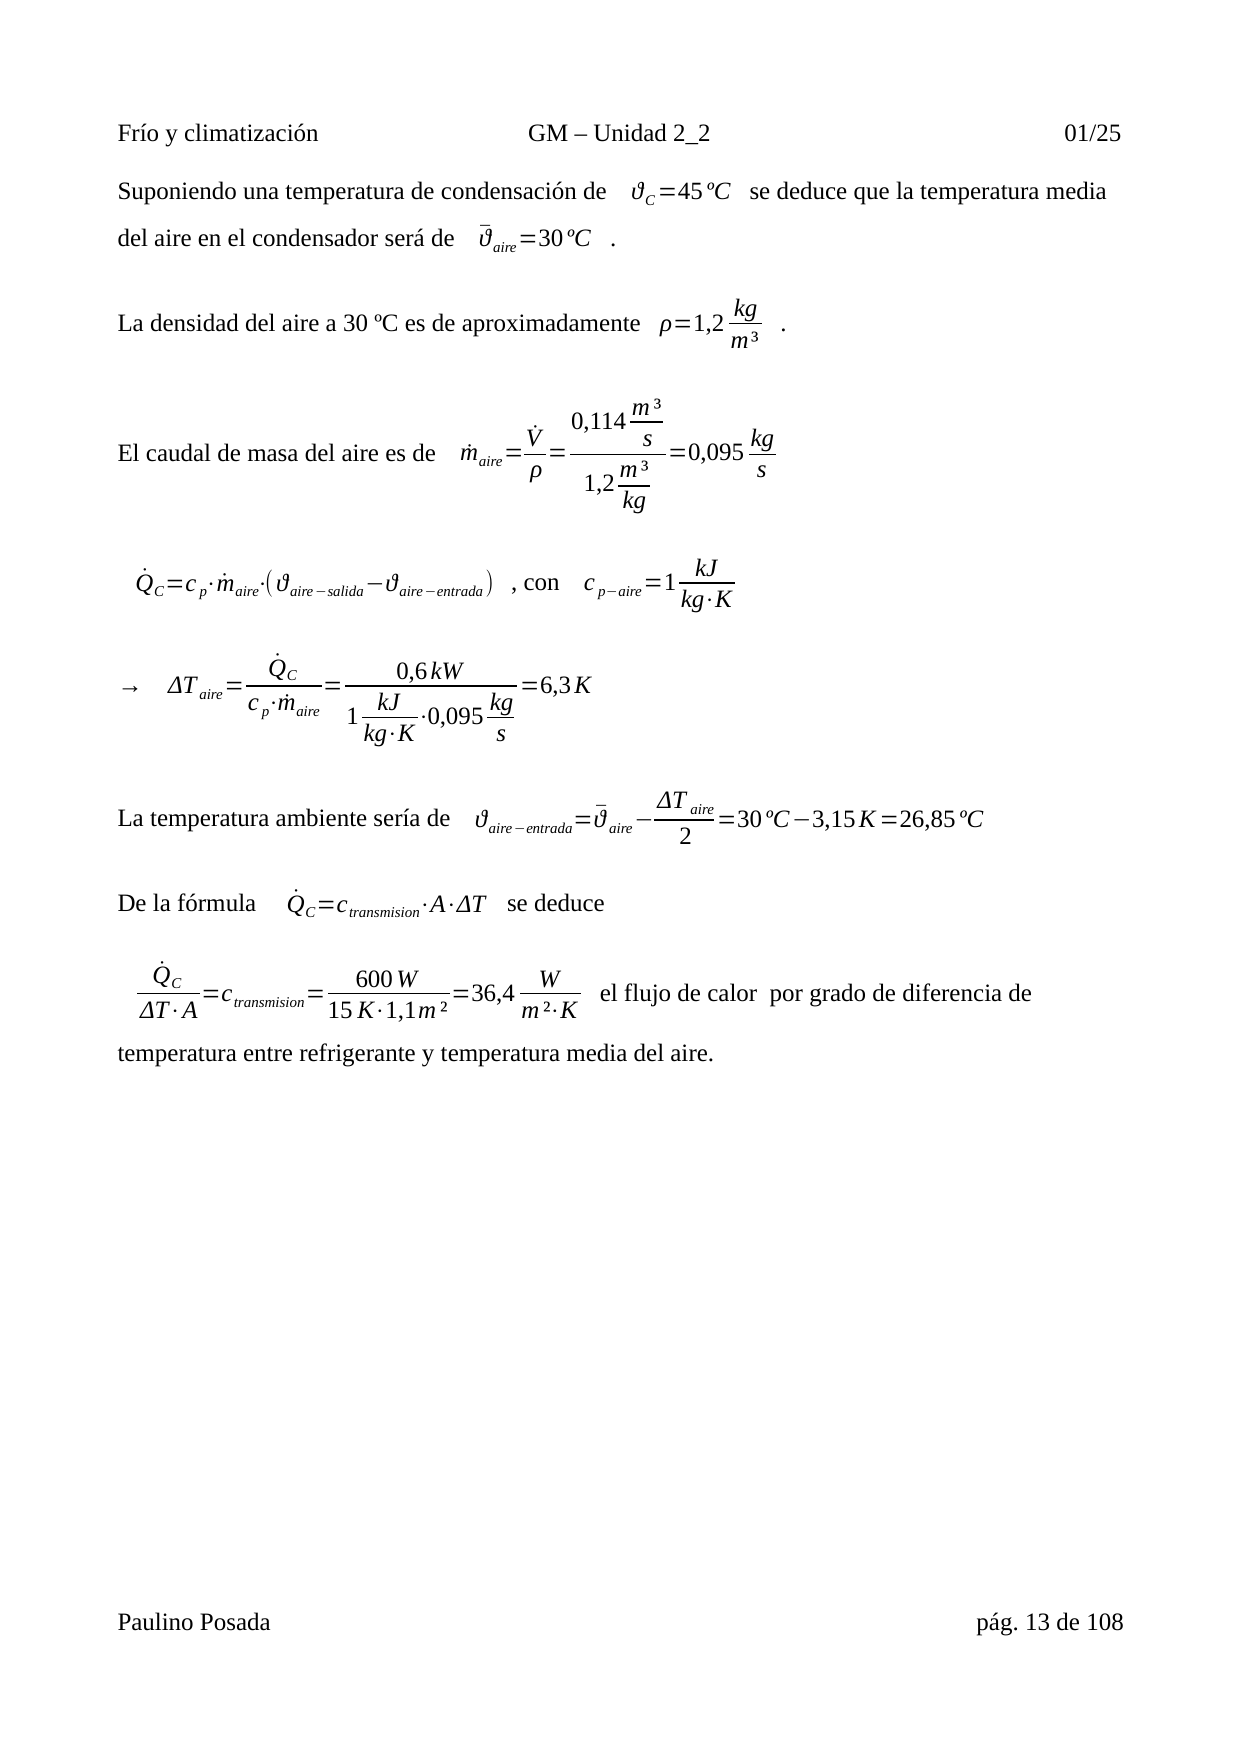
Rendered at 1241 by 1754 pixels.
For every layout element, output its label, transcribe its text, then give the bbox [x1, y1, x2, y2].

text La temperatura ambiente sería de [117, 786, 1123, 849]
text , con [117, 554, 1123, 613]
text La densidad del aire a 30 ºC es de aproximadamente. [117, 295, 1123, 354]
text De la fórmula se deduce [117, 888, 1123, 921]
text Suponiendo una temperatura de condensación de se deduce que la temperatura media del aire en el condensador será de . [117, 176, 1123, 256]
text el flujo de calor por grado de diferencia de temperatura entre refrigerante y temperatura media del aire. [117, 960, 1123, 1067]
text → [117, 652, 1123, 747]
text El caudal de masa del aire es de [117, 393, 1123, 515]
